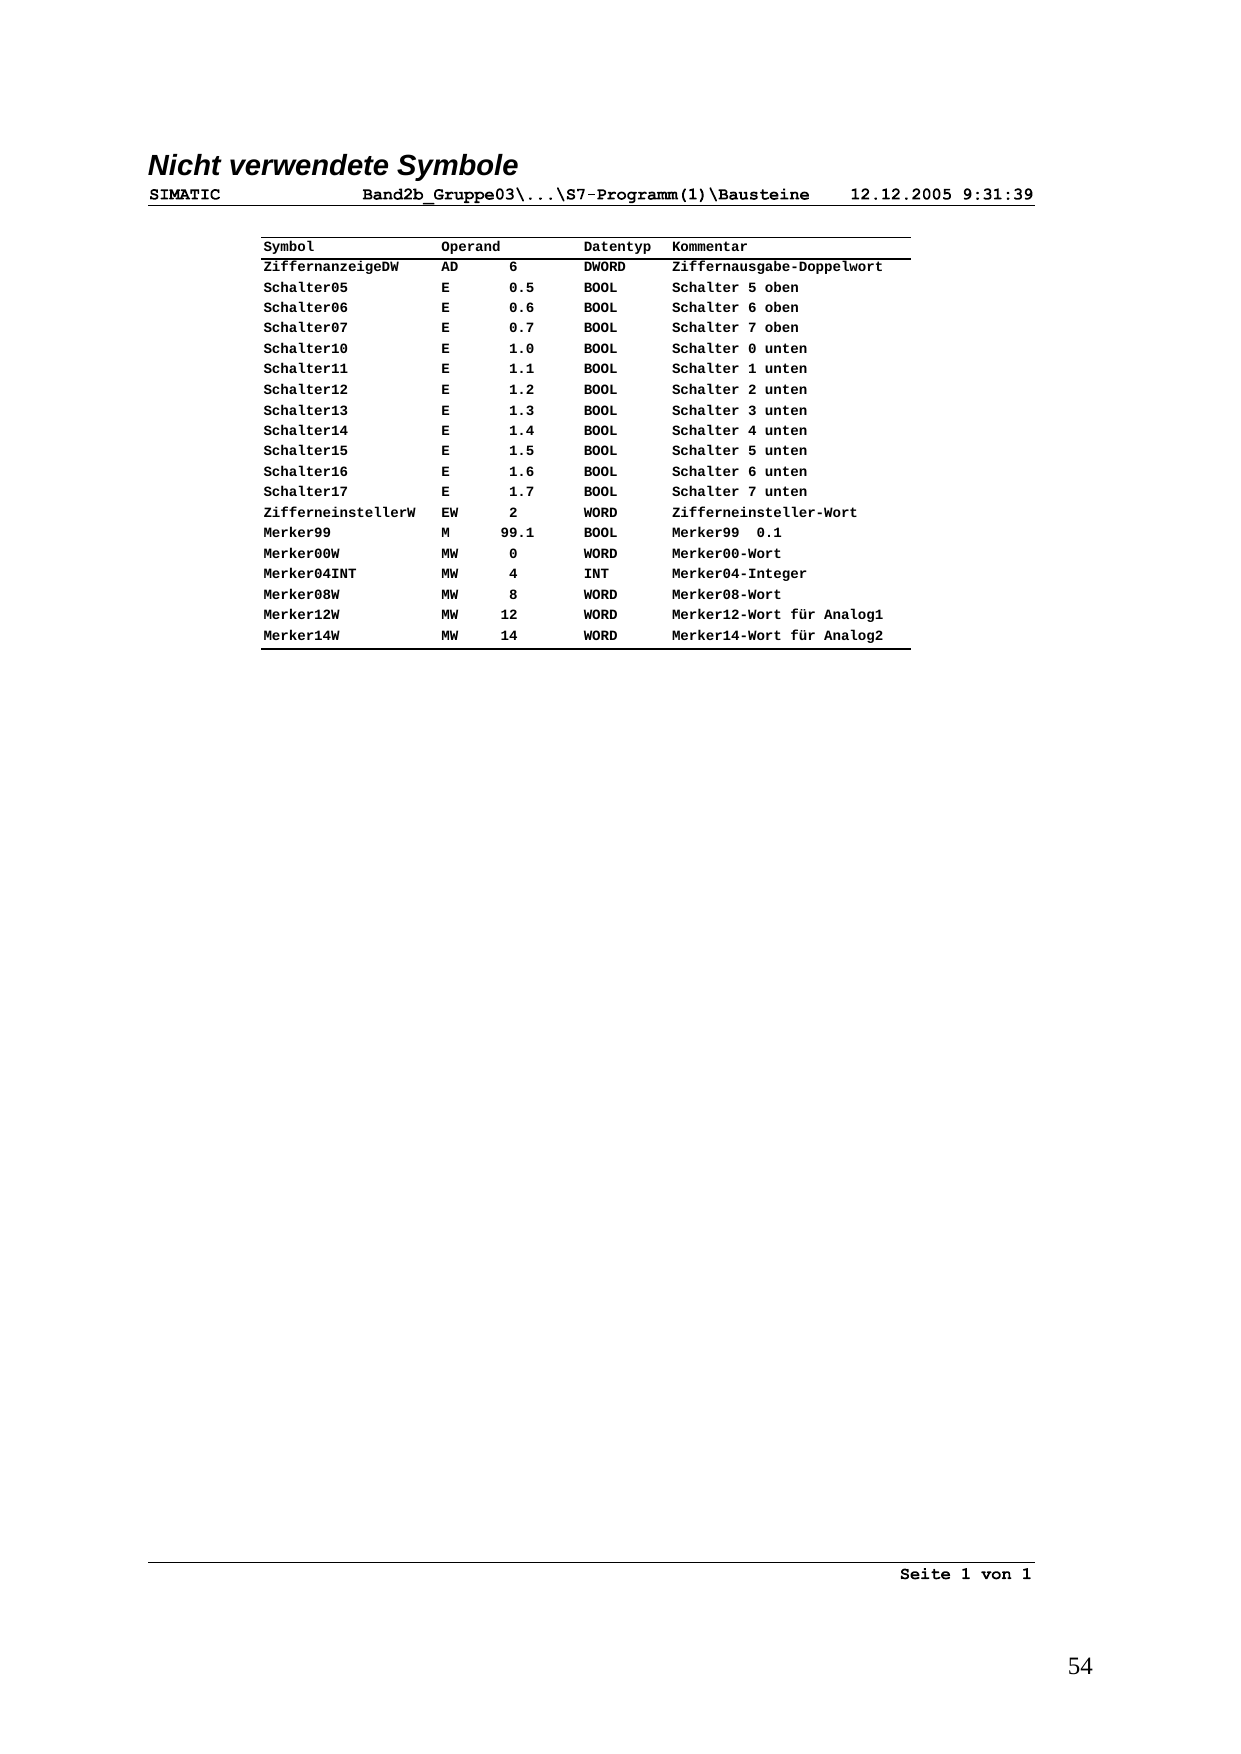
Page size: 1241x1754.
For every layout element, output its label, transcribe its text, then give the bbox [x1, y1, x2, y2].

subtitle Nicht verwendete Symbole [148, 148, 1093, 181]
